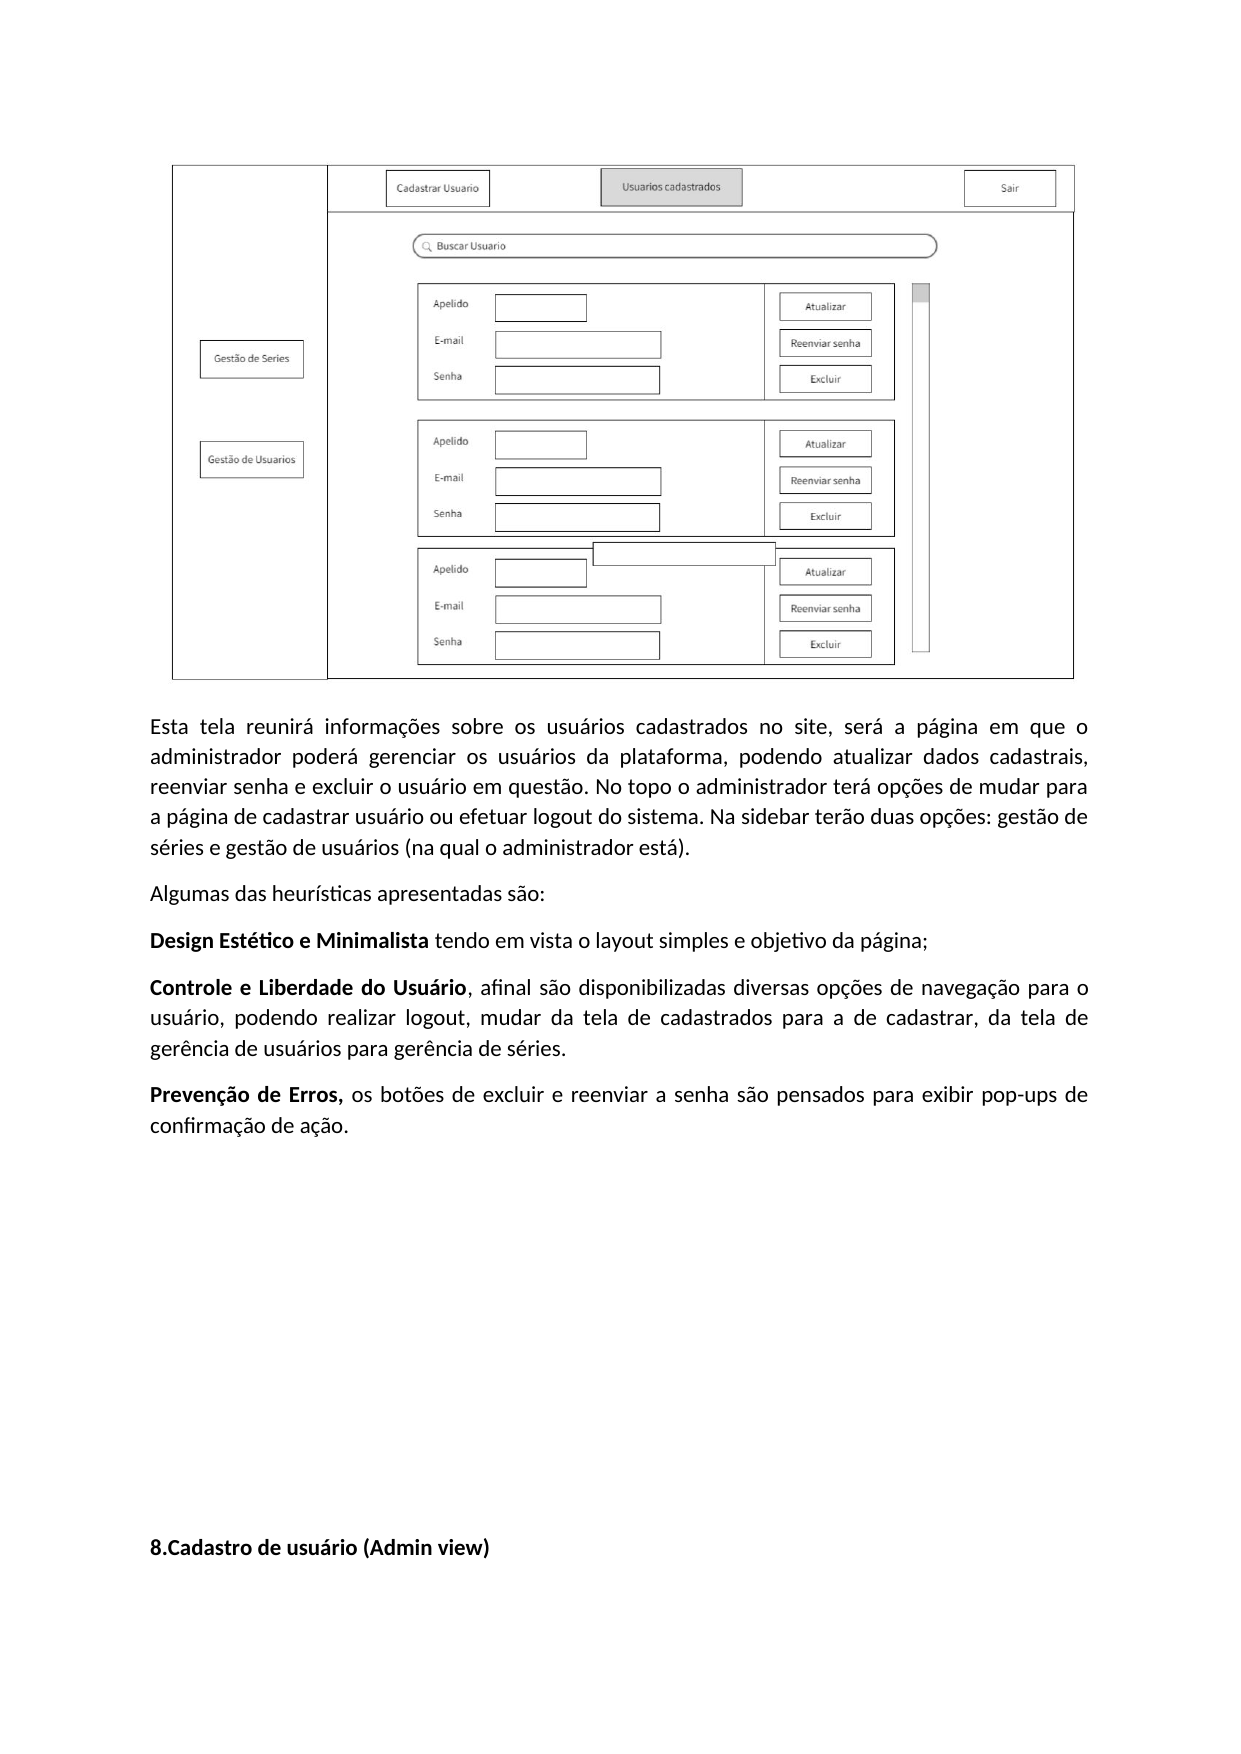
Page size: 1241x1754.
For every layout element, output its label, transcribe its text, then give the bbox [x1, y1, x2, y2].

text Algumas das heurísticas apresentadas são: [150, 879, 1090, 908]
text Design Estético e Minimalista tendo em vista o layout simples e objetivo da página; [150, 926, 1090, 954]
text Esta tela reunirá informações sobre os usuários cadastrados no site, será a página em que o administrador poderá gerenciar os usuários da plataforma, podendo atualizar dados cadastrais, reenviar senha e excluir o usuário em questão. No topo o administrador terá opções de mudar para a página de cadastrar usuário ou efetuar logout do sistema. Na sidebar terão duas opções: gestão de séries e gestão de usuários (na qual o administrador está). [150, 712, 1090, 861]
text 8.Cadastro de usuário (Admin view) [150, 1533, 1090, 1561]
text Prevenção de Erros, os botões de excluir e reenviar a senha são pensados para exibir pop-ups de confirmação de ação. [150, 1081, 1090, 1139]
text Controle e Liberdade do Usuário, afinal são disponibilizadas diversas opções de navegação para o usuário, podendo realizar logout, mudar da tela de cadastrados para a de cadastrar, da tela de gerência de usuários para gerência de séries. [150, 973, 1090, 1062]
picture [150, 150, 1088, 693]
